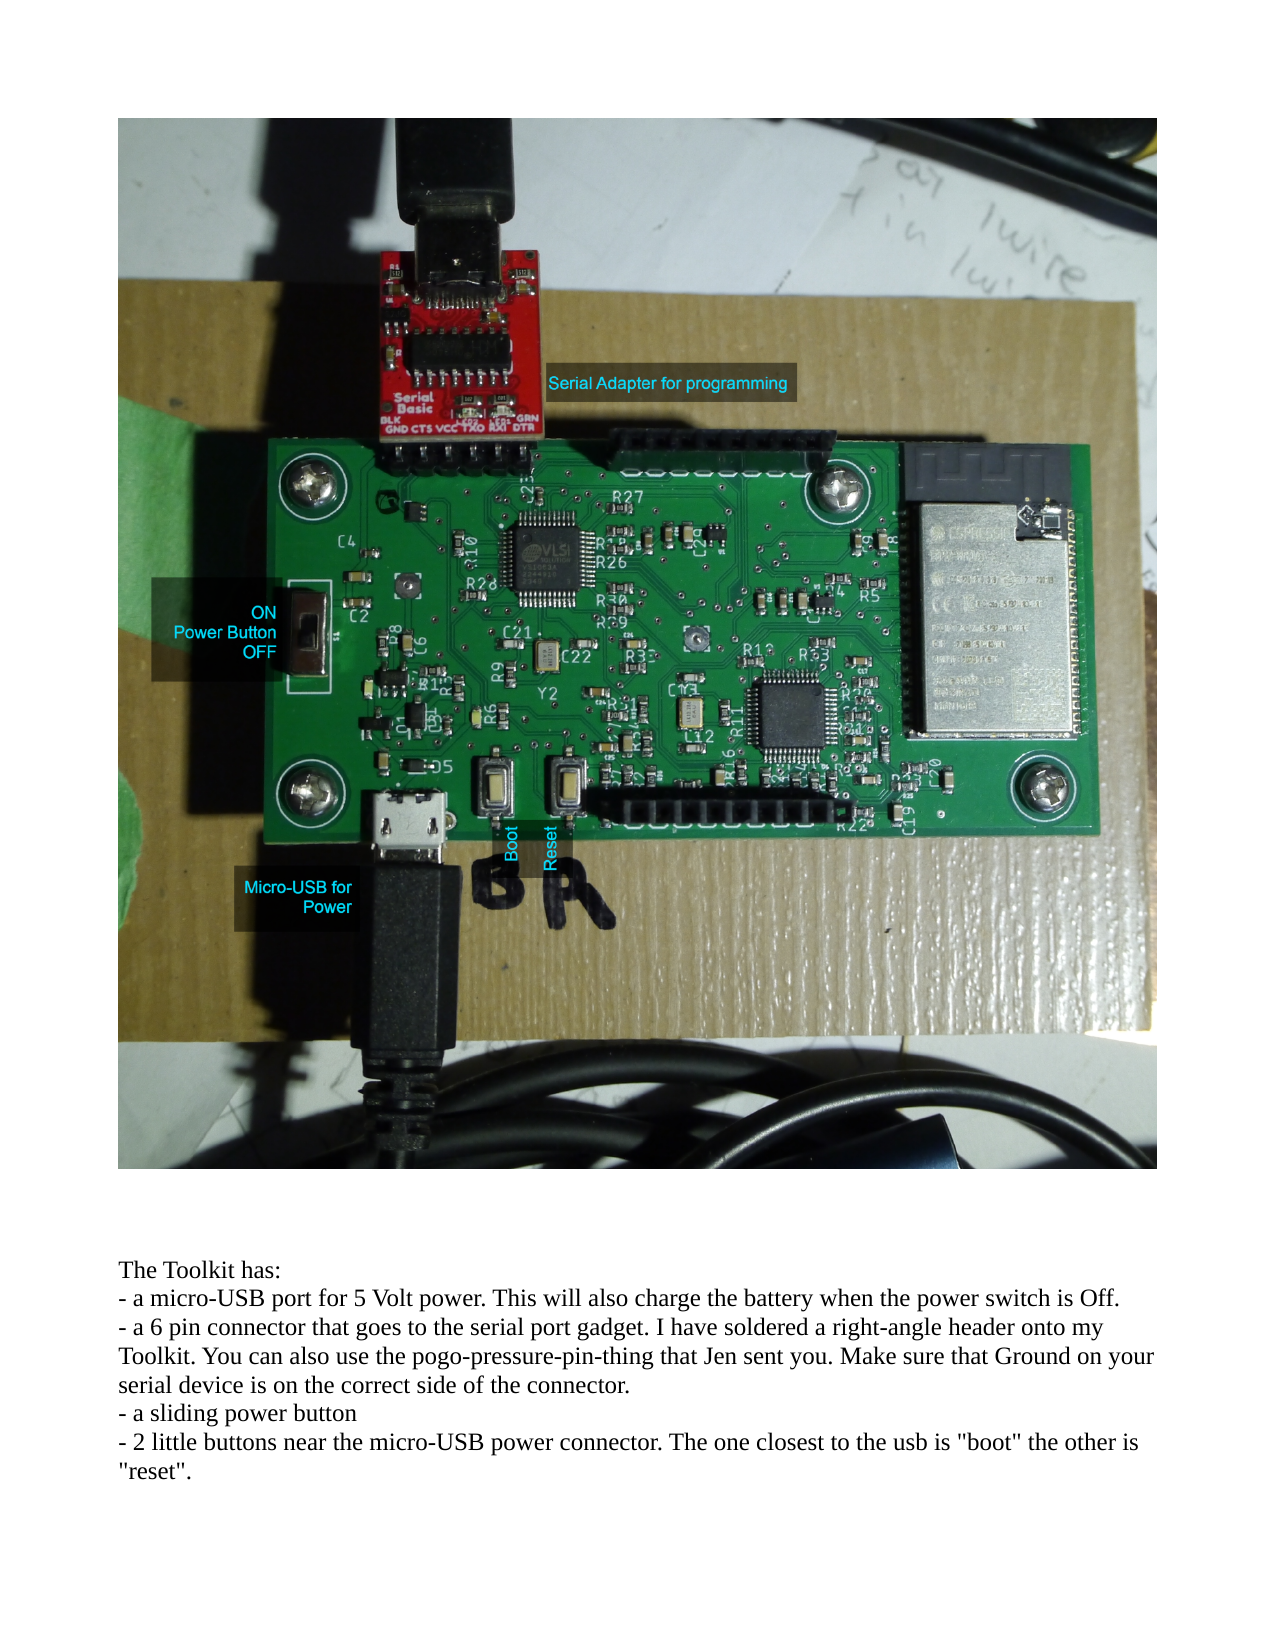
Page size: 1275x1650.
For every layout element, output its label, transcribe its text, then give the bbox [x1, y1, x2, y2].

text - 2 little buttons near the micro-USB power connector. The one closest to the usb is "boot" the other is "reset". [118, 1427, 1157, 1485]
text - a sliding power button [118, 1398, 1157, 1427]
text The Toolkit has: [118, 1255, 1157, 1283]
text - a micro-USB port for 5 Volt power. This will also charge the battery when the power switch is Off. [118, 1283, 1157, 1312]
text - a 6 pin connector that goes to the serial port gadget. I have soldered a right-angle header onto my Toolkit. You can also use the pogo-pressure-pin-thing that Jen sent you. Make sure that Ground on your serial device is on the correct side of the connector. [118, 1312, 1157, 1398]
